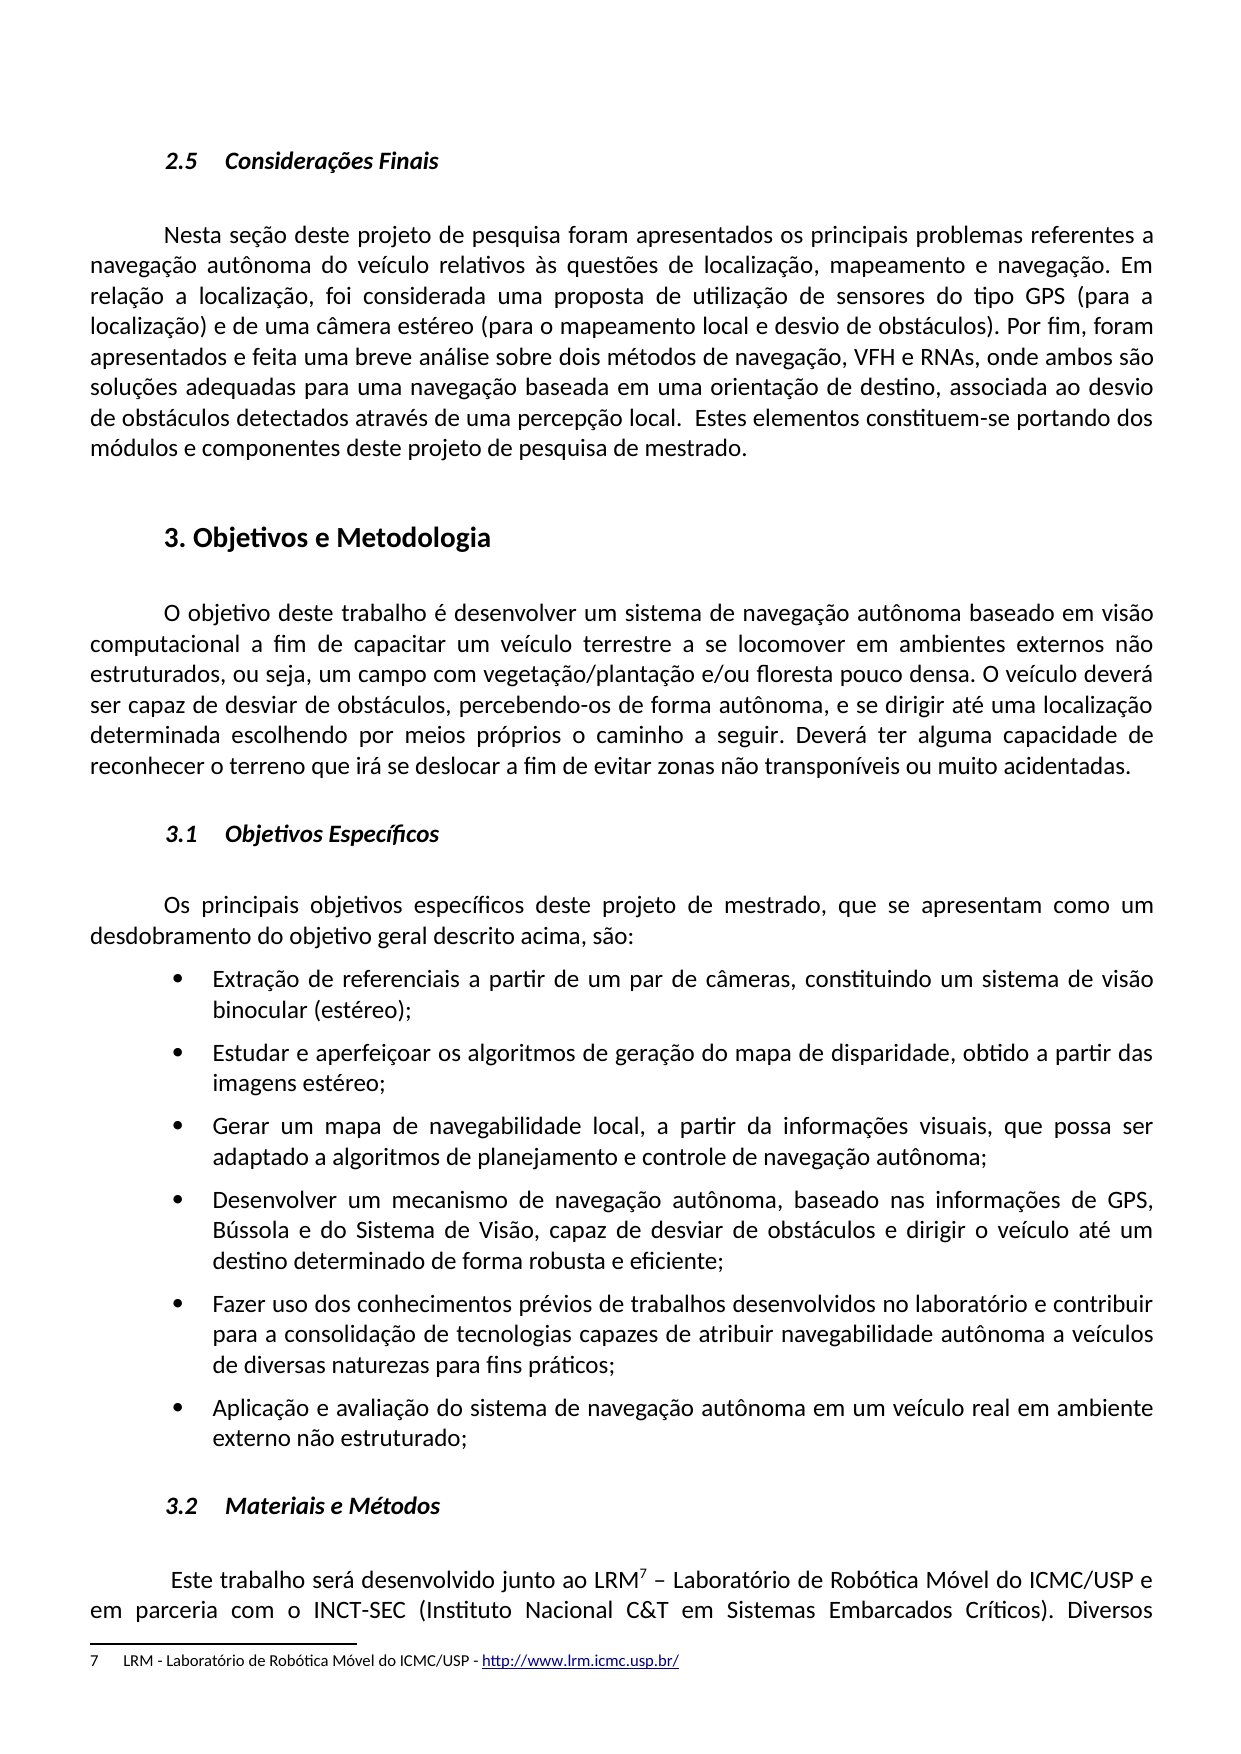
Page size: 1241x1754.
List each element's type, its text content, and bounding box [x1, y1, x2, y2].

list Fazer uso dos conhecimentos prévios de trabalhos desenvolvidos no laboratório e contribuir para a consolidação de tecnologias capazes de atribuir navegabilidade autônoma a veículos de diversas naturezas para fins práticos; [173, 1288, 1154, 1379]
list Gerar um mapa de navegabilidade local, a partir da informações visuais, que possa ser adaptado a algoritmos de planejamento e controle de navegação autônoma; [173, 1110, 1154, 1171]
list Estudar e aperfeiçoar os algoritmos de geração do mapa de disparidade, obtido a partir das imagens estéreo; [173, 1037, 1154, 1098]
subtitle 3.1 Objetivos Específicos [165, 818, 1154, 848]
subtitle 3.2 Materiais e Métodos [165, 1491, 1154, 1521]
text Nesta seção deste projeto de pesquisa foram apresentados os principais problemas referentes a navegação autônoma do veículo relativos às questões de localização, mapeamento e navegação. Em relação a localização, foi considerada uma proposta de utilização de sensores do tipo GPS (para a localização) e de uma câmera estéreo (para o mapeamento local e desvio de obstáculos). Por fim, foram apresentados e feita uma breve análise sobre dois métodos de navegação, VFH e RNAs, onde ambos são soluções adequadas para uma navegação baseada em uma orientação de destino, associada ao desvio de obstáculos detectados através de uma percepção local. Estes elementos constituem-se portando dos módulos e componentes deste projeto de pesquisa de mestrado. [90, 219, 1154, 463]
list Extração de referenciais a partir de um par de câmeras, constituindo um sistema de visão binocular (estéreo); [173, 963, 1154, 1024]
list Desenvolver um mecanismo de navegação autônoma, baseado nas informações de GPS, Bússola e do Sistema de Visão, capaz de desviar de obstáculos e dirigir o veículo até um destino determinado de forma robusta e eficiente; [173, 1184, 1154, 1275]
text O objetivo deste trabalho é desenvolver um sistema de navegação autônoma baseado em visão computacional a fim de capacitar um veículo terrestre a se locomover em ambientes externos não estruturados, ou seja, um campo com vegetação/plantação e/ou floresta pouco densa. O veículo deverá ser capaz de desviar de obstáculos, percebendo-os de forma autônoma, e se dirigir até uma localização determinada escolhendo por meios próprios o caminho a seguir. Deverá ter alguma capacidade de reconhecer o terreno que irá se deslocar a fim de evitar zonas não transponíveis ou muito acidentadas. [90, 597, 1154, 780]
text Este trabalho será desenvolvido junto ao LRM – Laboratório de Robótica Móvel do ICMC/USP e em parceria com o INCT-SEC (Instituto Nacional C&T em Sistemas Embarcados Críticos). Diversos [90, 1564, 1154, 1625]
text LRM - Laboratório de Robótica Móvel do ICMC/USP - http://www.lrm.icmc.usp.br/ [90, 1650, 1154, 1671]
list Aplicação e avaliação do sistema de navegação autônoma em um veículo real em ambiente externo não estruturado; [173, 1392, 1154, 1453]
subtitle 3. Objetivos e Metodologia [90, 519, 1154, 554]
text Os principais objetivos específicos deste projeto de mestrado, que se apresentam como um desdobramento do objetivo geral descrito acima, são: [90, 890, 1154, 951]
subtitle 2.5 Considerações Finais [165, 145, 1154, 176]
